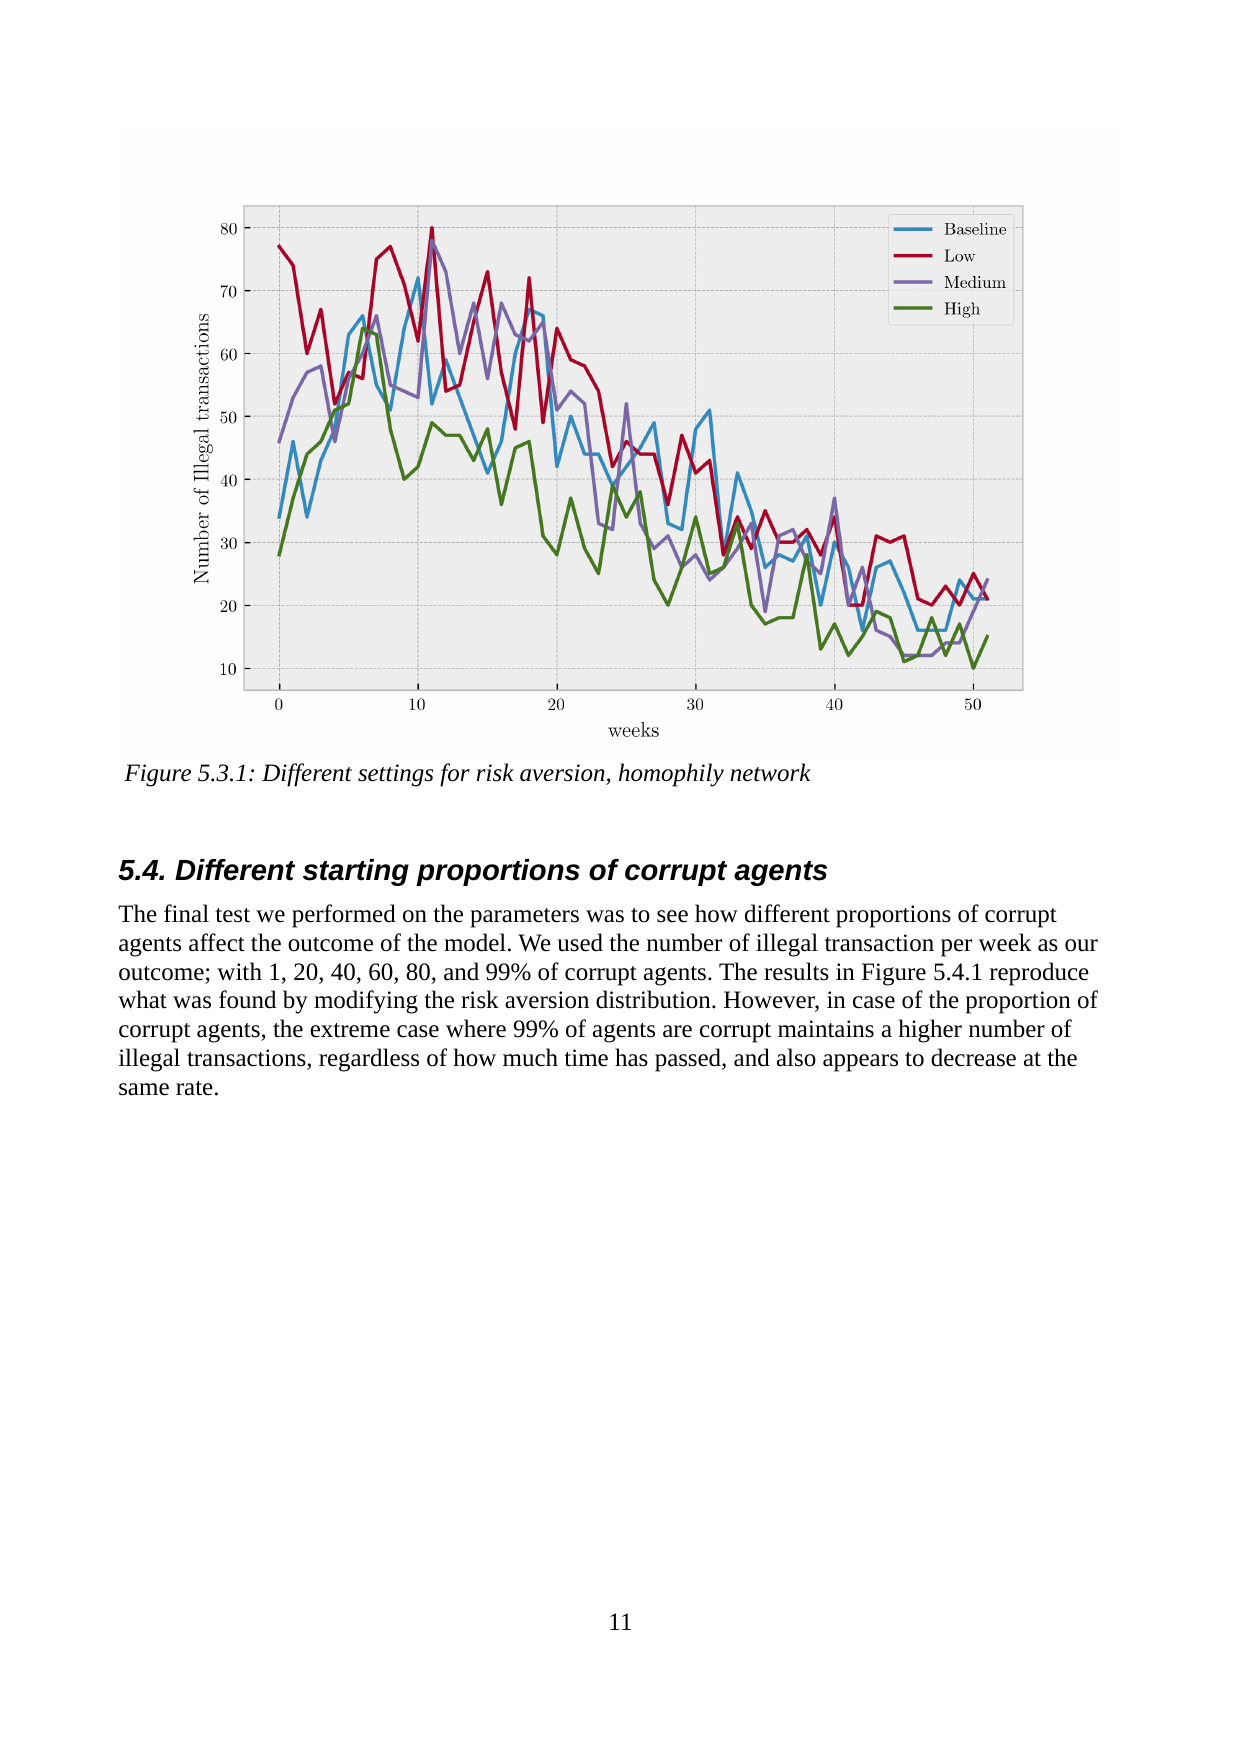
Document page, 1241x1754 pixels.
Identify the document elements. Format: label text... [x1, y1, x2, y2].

text Figure 5.3.1: Different settings for risk aversion, homophily network [118, 759, 1122, 787]
subtitle Different starting proportions of corrupt agents [118, 853, 1122, 887]
text The final test we performed on the parameters was to see how different proportions of corrupt agents affect the outcome of the model. We used the number of illegal transaction per week as our outcome; with 1, 20, 40, 60, 80, and 99% of corrupt agents. The results in Figure 5.4.1 reproduce what was found by modifying the risk aversion distribution. However, in case of the proportion of corrupt agents, the extreme case where 99% of agents are corrupt maintains a higher number of illegal transactions, regardless of how much time has passed, and also appears to decrease at the same rate. [118, 899, 1122, 1101]
